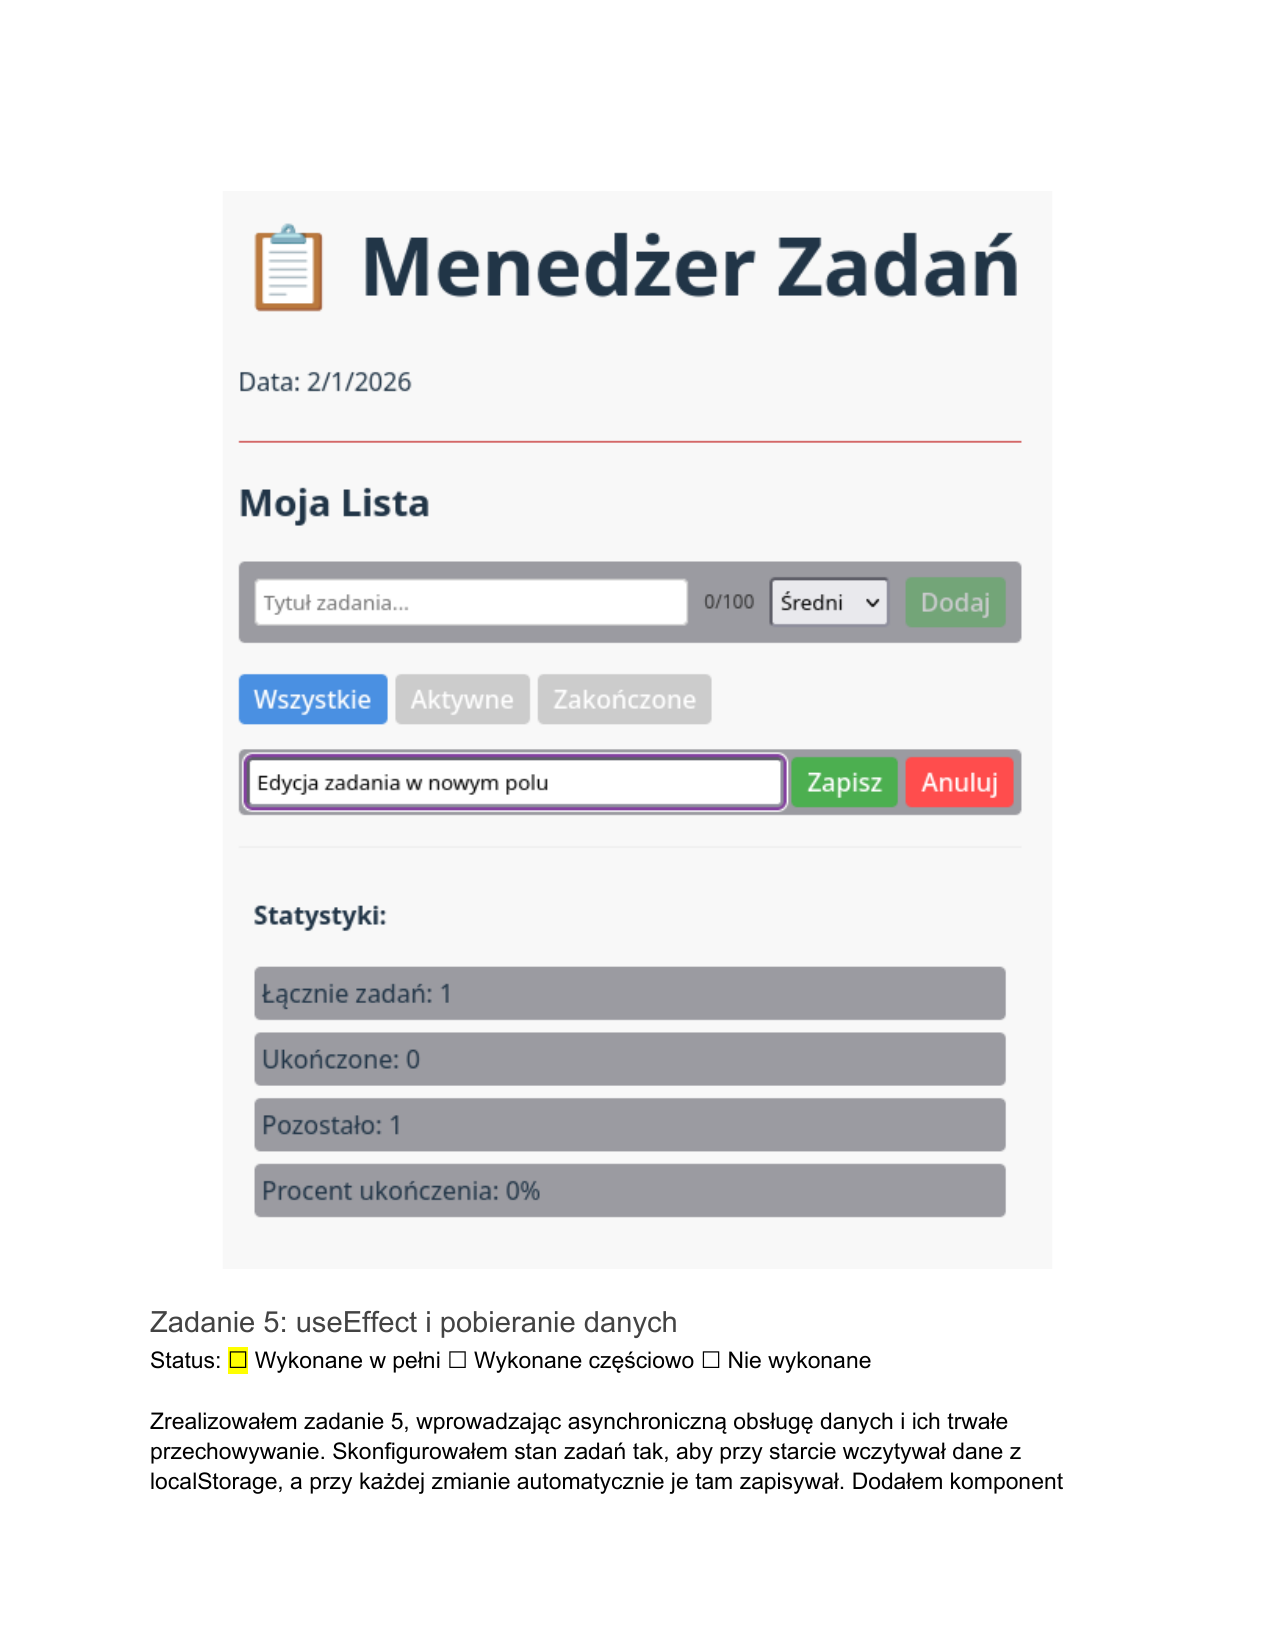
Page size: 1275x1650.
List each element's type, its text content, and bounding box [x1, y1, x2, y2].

subtitle Zadanie 5: useEffect i pobieranie danych [150, 1101, 1125, 1339]
text Status: ☐ Wykonane w pełni ☐ Wykonane częściowo ☐ Nie wykonane [150, 1347, 1125, 1374]
picture [222, 191, 1053, 1269]
text Zrealizowałem zadanie 5, wprowadzając asynchroniczną obsługę danych i ich trwałe przechowywanie. Skonfigurowałem stan zadań tak, aby przy starcie wczytywał dane z localStorage, a przy każdej zmianie automatycznie je tam zapisywał. Dodałem komponent [150, 1408, 1125, 1494]
